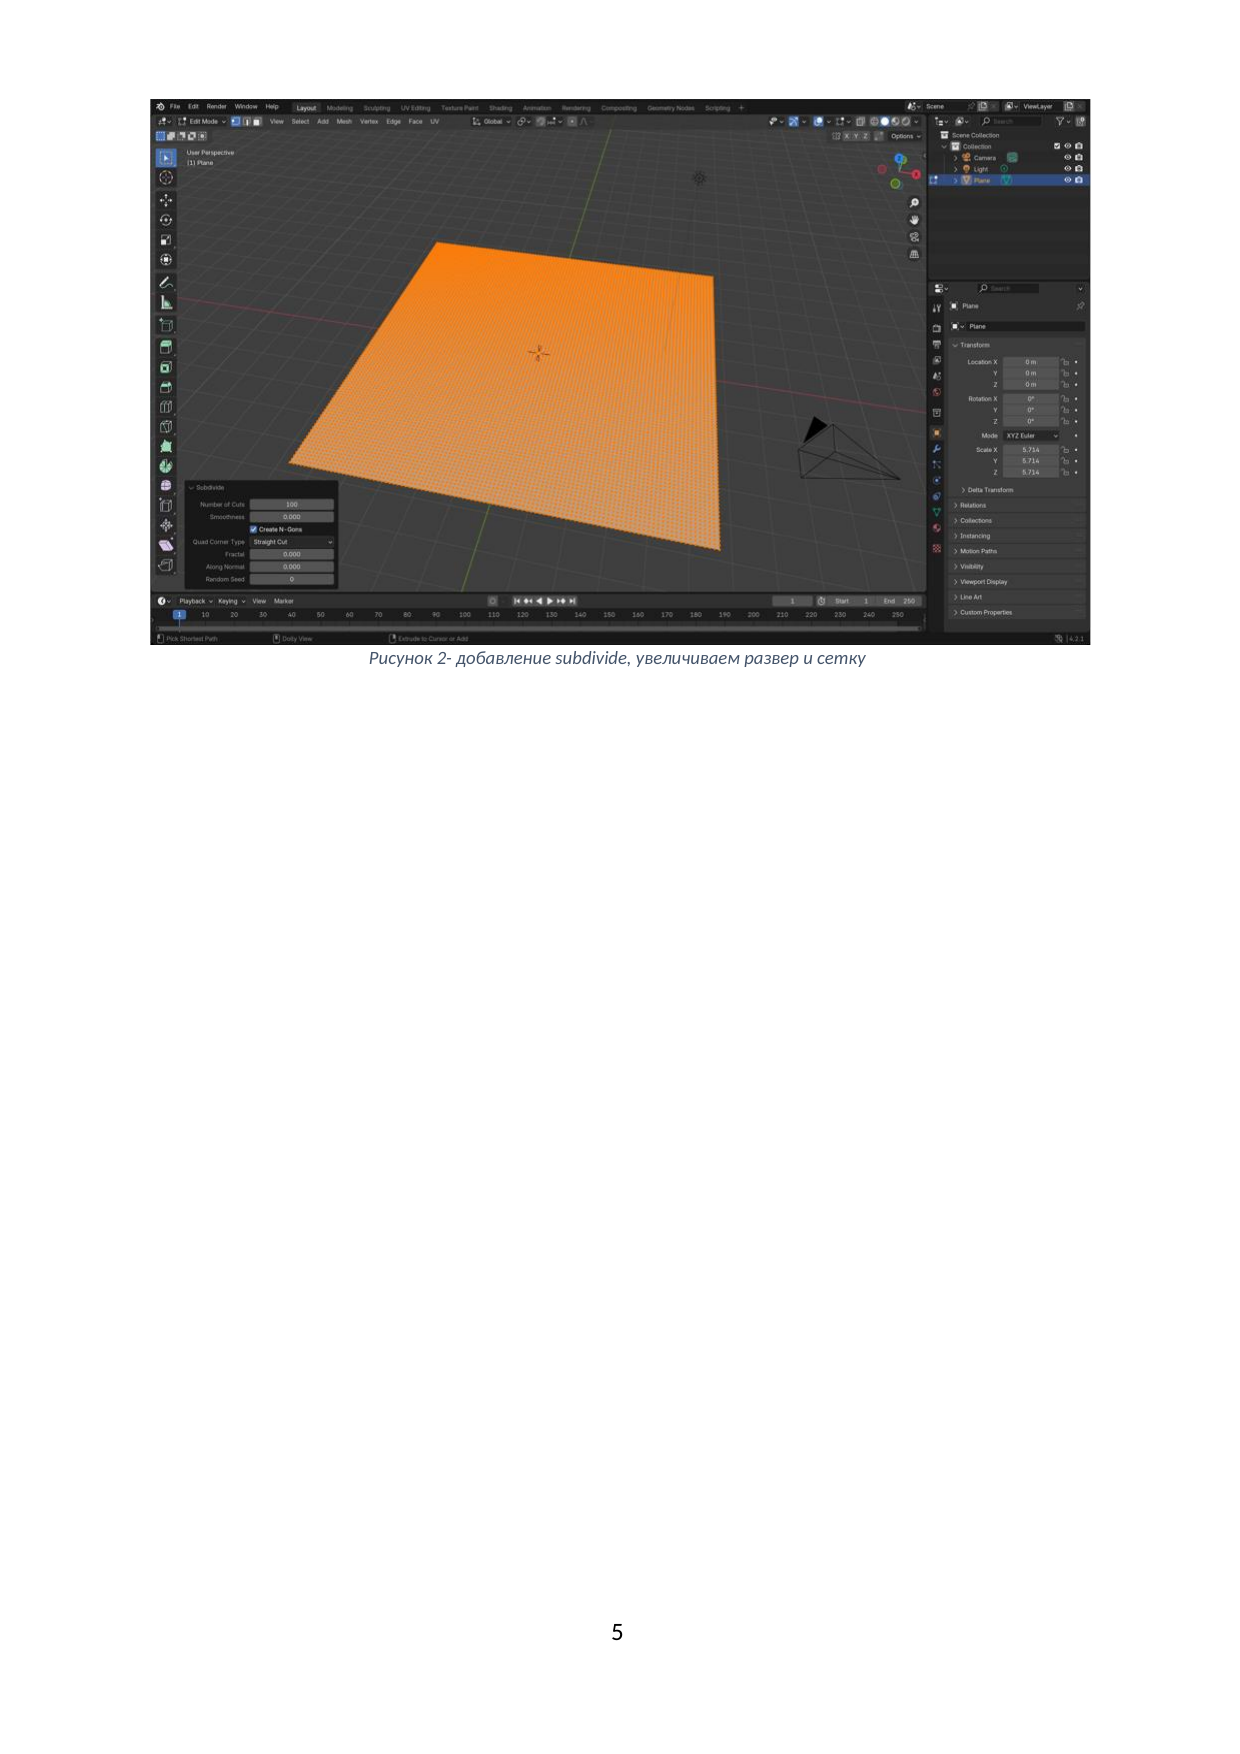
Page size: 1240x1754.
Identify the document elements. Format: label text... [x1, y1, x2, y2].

text Рисунок 2- добавление subdivide, увеличиваем развер и сетку [150, 646, 1091, 669]
